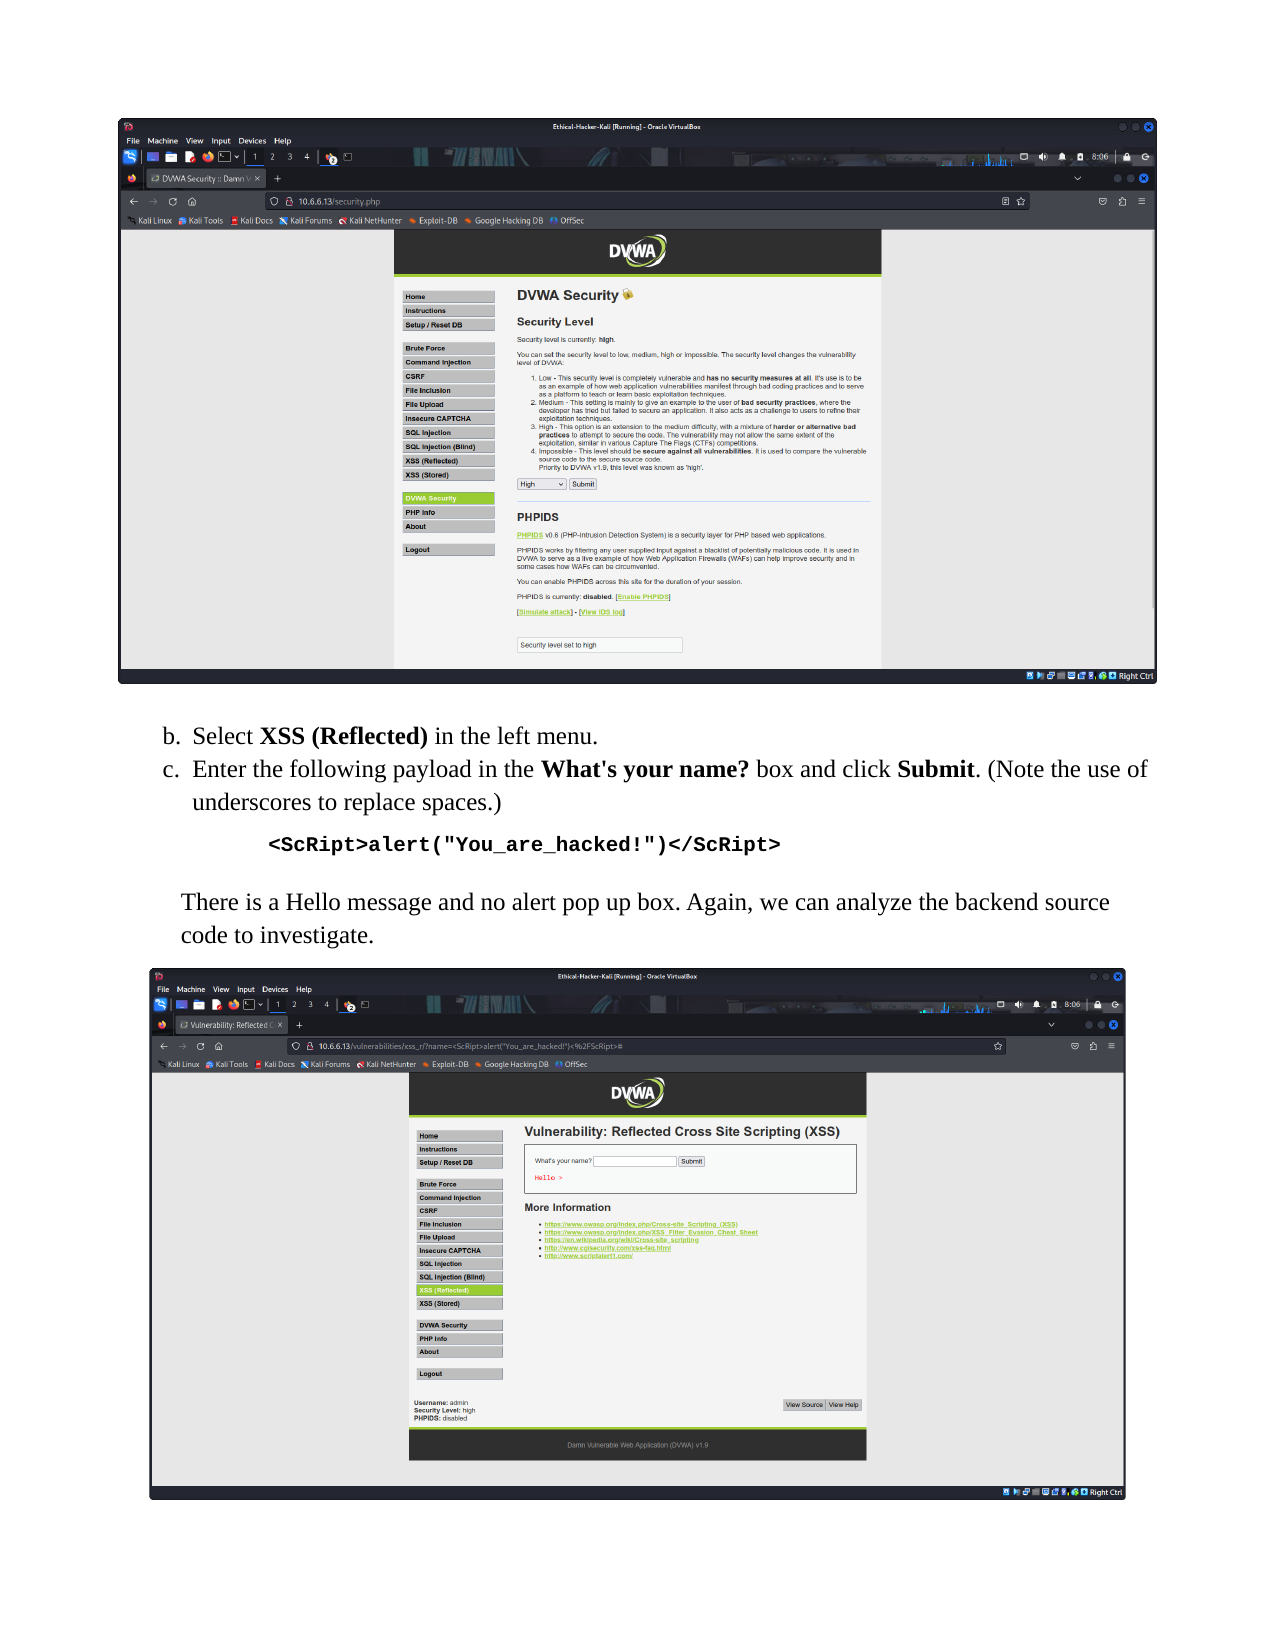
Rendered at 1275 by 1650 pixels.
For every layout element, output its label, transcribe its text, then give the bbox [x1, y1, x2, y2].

list Enter the following payload in the What's your name? box and click Submit. (Note the use of underscores to replace spaces.) [162, 754, 1157, 816]
picture [118, 118, 1157, 684]
picture [149, 968, 1126, 1500]
text <ScRipt>alert("You_are_hacked!")</ScRipt> [268, 834, 1157, 858]
text There is a Hello message and no alert pop up box. Again, we can analyze the backend source code to investigate. [181, 887, 1157, 949]
list Select XSS (Reflected) in the left menu. [162, 721, 1157, 749]
